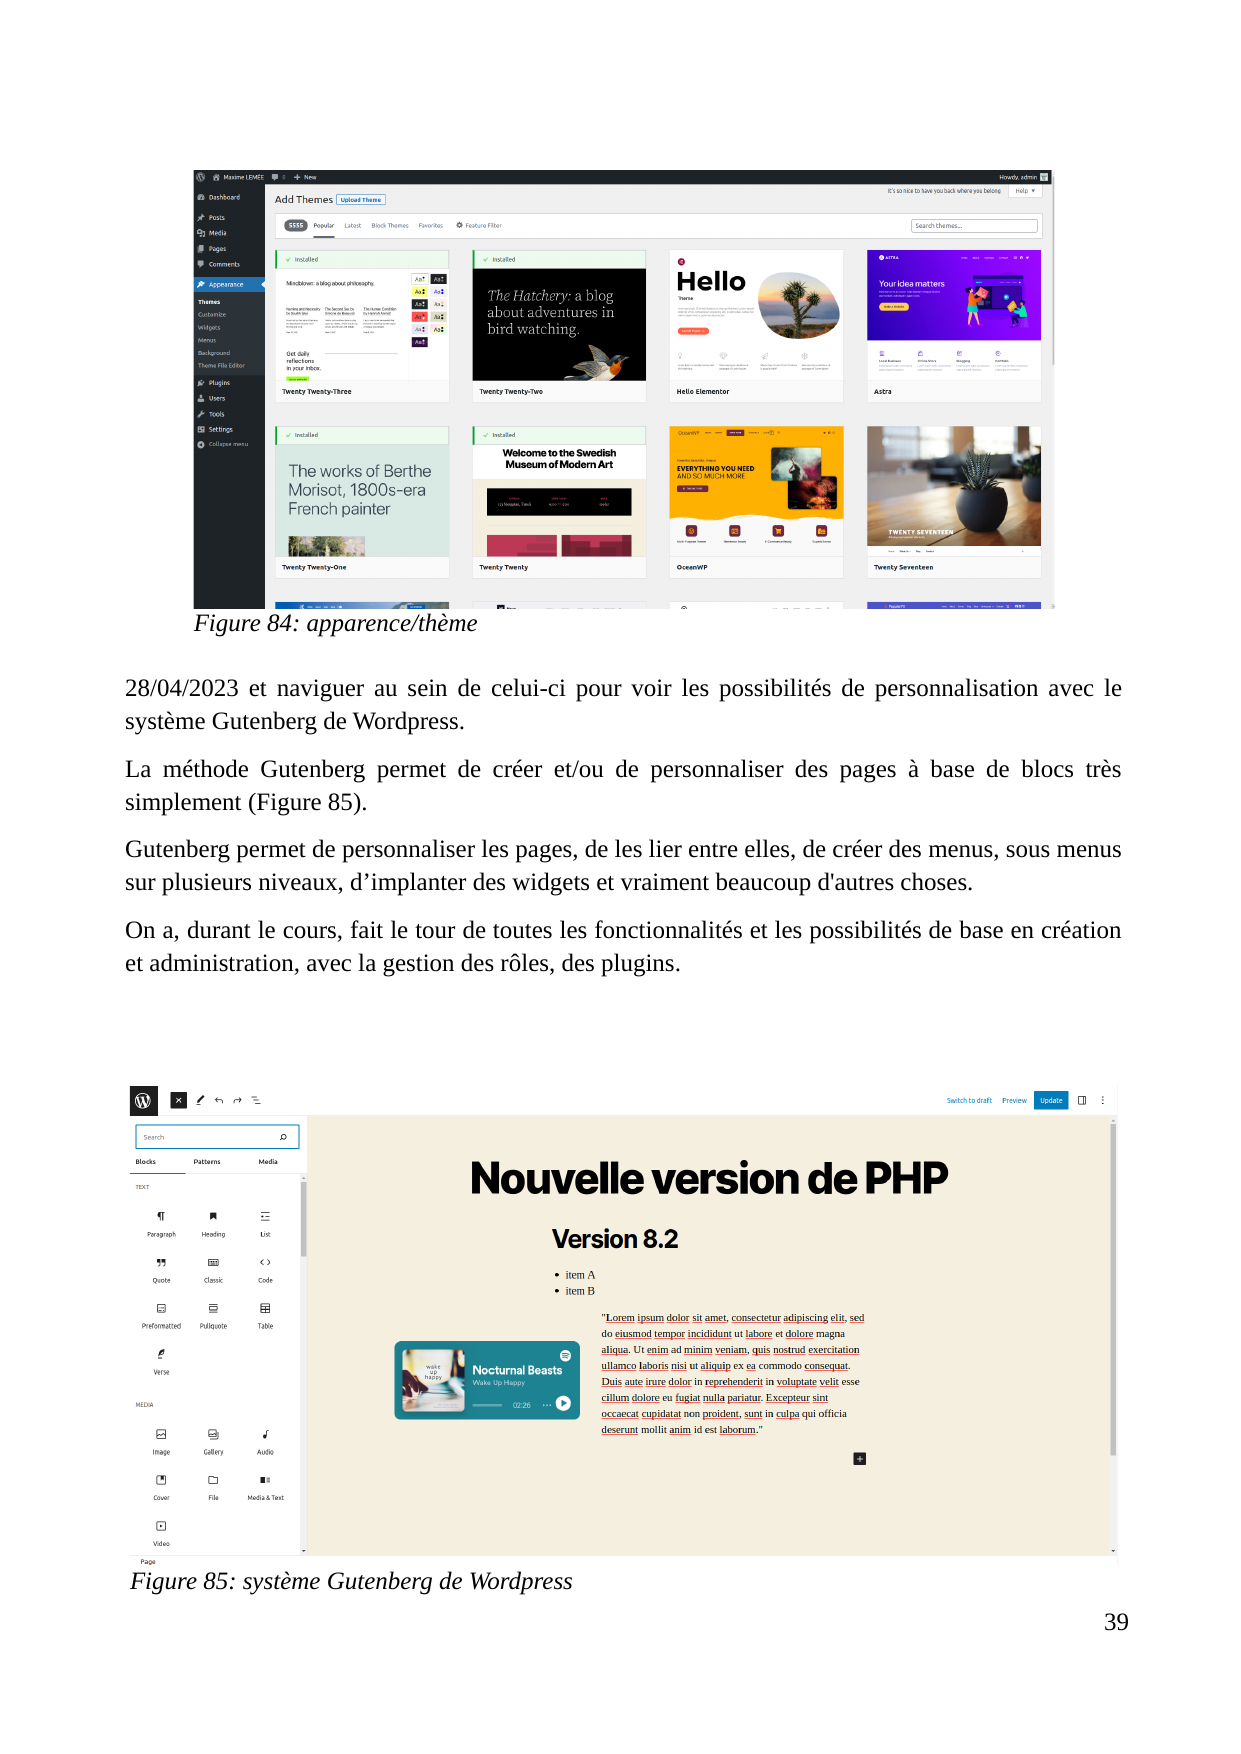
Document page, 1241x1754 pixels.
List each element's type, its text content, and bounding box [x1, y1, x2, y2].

text Figure 84: apparence/thème [193, 609, 1054, 637]
picture [193, 170, 1055, 609]
text Figure 85: système Gutenberg de Wordpress [130, 1566, 1118, 1594]
text On a, durant le cours, fait le tour de toutes les fonctionnalités et les possibilités de base en création et administration, avec la gestion des rôles, des plugins. [125, 915, 1123, 977]
text La méthode Gutenberg permet de créer et/ou de personnaliser des pages à base de blocs très simplement (Figure 85). [125, 754, 1123, 816]
text Gutenberg permet de personnaliser les pages, de les lier entre elles, de créer des menus, sous menus sur plusieurs niveaux, d’implanter des widgets et vraiment beaucoup d'autres choses. [125, 834, 1123, 896]
text 28/04/2023 et naviguer au sein de celui-ci pour voir les possibilités de personnalisation avec le système Gutenberg de Wordpress. [125, 153, 1123, 735]
picture [129, 1086, 1119, 1566]
